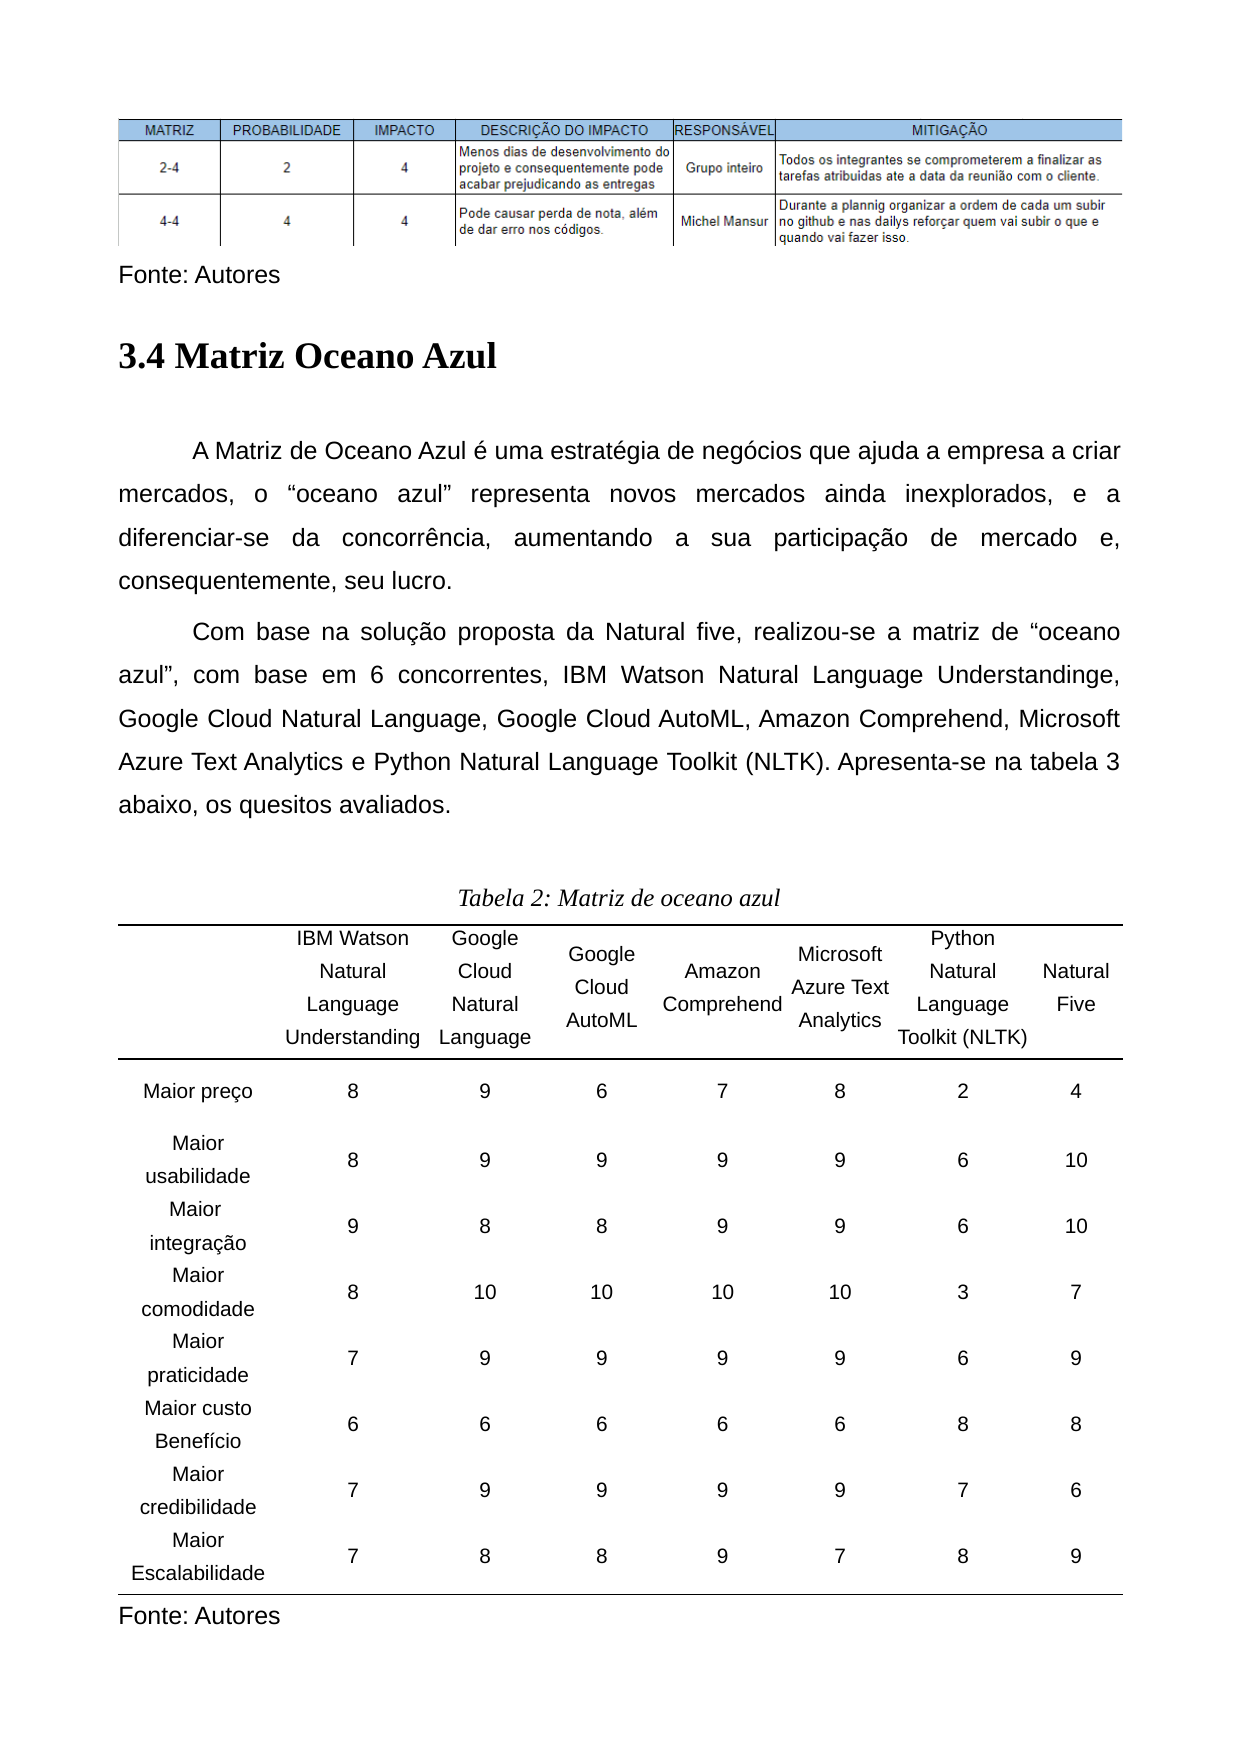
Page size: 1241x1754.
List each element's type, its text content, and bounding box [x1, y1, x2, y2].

picture [118, 118, 1123, 246]
table_cell 7 [896, 1461, 1029, 1527]
table_cell 6 [542, 1395, 661, 1461]
table_cell 10 [661, 1263, 784, 1329]
table_cell 9 [661, 1197, 784, 1263]
table_cell 6 [278, 1395, 428, 1461]
table_cell 8 [896, 1395, 1029, 1461]
table_cell 9 [428, 1060, 542, 1131]
table_cell Maior preço [118, 1060, 278, 1131]
table_cell 6 [896, 1329, 1029, 1395]
subtitle 3.4 Matriz Oceano Azul [118, 333, 1122, 376]
table_cell Maior custo Benefício [118, 1395, 278, 1461]
table_cell Maior usabilidade [118, 1131, 278, 1197]
table_header [118, 926, 278, 1058]
table_header Microsoft Azure Text Analytics [784, 926, 896, 1058]
table_cell 8 [542, 1197, 661, 1263]
table_cell 9 [661, 1329, 784, 1395]
table_cell 7 [1029, 1263, 1123, 1329]
table_cell 8 [278, 1060, 428, 1131]
table_cell 7 [661, 1060, 784, 1131]
table_cell 9 [542, 1131, 661, 1197]
table_cell 9 [661, 1461, 784, 1527]
table_cell 8 [784, 1060, 896, 1131]
table_cell 8 [278, 1131, 428, 1197]
table_cell 9 [428, 1461, 542, 1527]
table_cell 9 [278, 1197, 428, 1263]
table_cell 9 [784, 1461, 896, 1527]
text Com base na solução proposta da Natural five, realizou-se a matriz de “oceano azul”, com base em 6 concorrentes, IBM Watson Natural Language Understandinge, Google Cloud Natural Language, Google Cloud AutoML, Amazon Comprehend, Microsoft Azure Text Analytics e Python Natural Language Toolkit (NLTK). Apresenta-se na tabela 3 abaixo, os quesitos avaliados. [118, 617, 1122, 819]
text Fonte: Autores [118, 246, 1122, 289]
table_cell 6 [661, 1395, 784, 1461]
table_cell 10 [428, 1263, 542, 1329]
table_cell 9 [784, 1197, 896, 1263]
table_cell 6 [896, 1131, 1029, 1197]
table_cell 9 [661, 1528, 784, 1593]
table_cell 8 [542, 1528, 661, 1593]
table_cell 8 [428, 1197, 542, 1263]
table_cell 9 [428, 1329, 542, 1395]
text Fonte: Autores [118, 1601, 1122, 1630]
table_cell 3 [896, 1263, 1029, 1329]
table_header IBM Watson Natural Language Understanding [278, 926, 428, 1058]
table_cell 6 [896, 1197, 1029, 1263]
table_cell 10 [1029, 1197, 1123, 1263]
table_cell 7 [278, 1461, 428, 1527]
table_cell 9 [428, 1131, 542, 1197]
table_cell 6 [542, 1060, 661, 1131]
table_cell 10 [1029, 1131, 1123, 1197]
table_header Google Cloud Natural Language [428, 926, 542, 1058]
table_cell 10 [784, 1263, 896, 1329]
table_cell 9 [784, 1131, 896, 1197]
table_cell Maior Escalabilidade [118, 1528, 278, 1593]
table_cell 9 [661, 1131, 784, 1197]
table_cell 8 [1029, 1395, 1123, 1461]
table_header Amazon Comprehend [661, 926, 784, 1058]
table_cell 8 [428, 1528, 542, 1593]
table_cell Maior praticidade [118, 1329, 278, 1395]
table_cell 9 [1029, 1329, 1123, 1395]
table_cell 8 [278, 1263, 428, 1329]
table_cell 7 [278, 1329, 428, 1395]
table_cell 4 [1029, 1060, 1123, 1131]
table_cell 8 [896, 1528, 1029, 1593]
table_cell 9 [542, 1329, 661, 1395]
table_cell 7 [784, 1528, 896, 1593]
table_cell Maior comodidade [118, 1263, 278, 1329]
table_cell 9 [1029, 1528, 1123, 1593]
text A Matriz de Oceano Azul é uma estratégia de negócios que ajuda a empresa a criar mercados, o “oceano azul” representa novos mercados ainda inexplorados, e a diferenciar-se da concorrência, aumentando a sua participação de mercado e, consequentemente, seu lucro. [118, 436, 1122, 594]
table_header Natural Five [1029, 926, 1123, 1058]
table_cell 9 [542, 1461, 661, 1527]
table_cell 7 [278, 1528, 428, 1593]
text Tabela 2: Matriz de oceano azul [118, 883, 1122, 912]
table_cell 6 [784, 1395, 896, 1461]
table_cell 10 [542, 1263, 661, 1329]
table_cell Maior credibilidade [118, 1461, 278, 1527]
table_cell 6 [1029, 1461, 1123, 1527]
table_header Python Natural Language Toolkit (NLTK) [896, 926, 1029, 1058]
table_cell 2 [896, 1060, 1029, 1131]
table_cell 9 [784, 1329, 896, 1395]
table_cell 6 [428, 1395, 542, 1461]
table_cell Maior integração [118, 1197, 278, 1263]
table_header Google Cloud AutoML [542, 926, 661, 1058]
